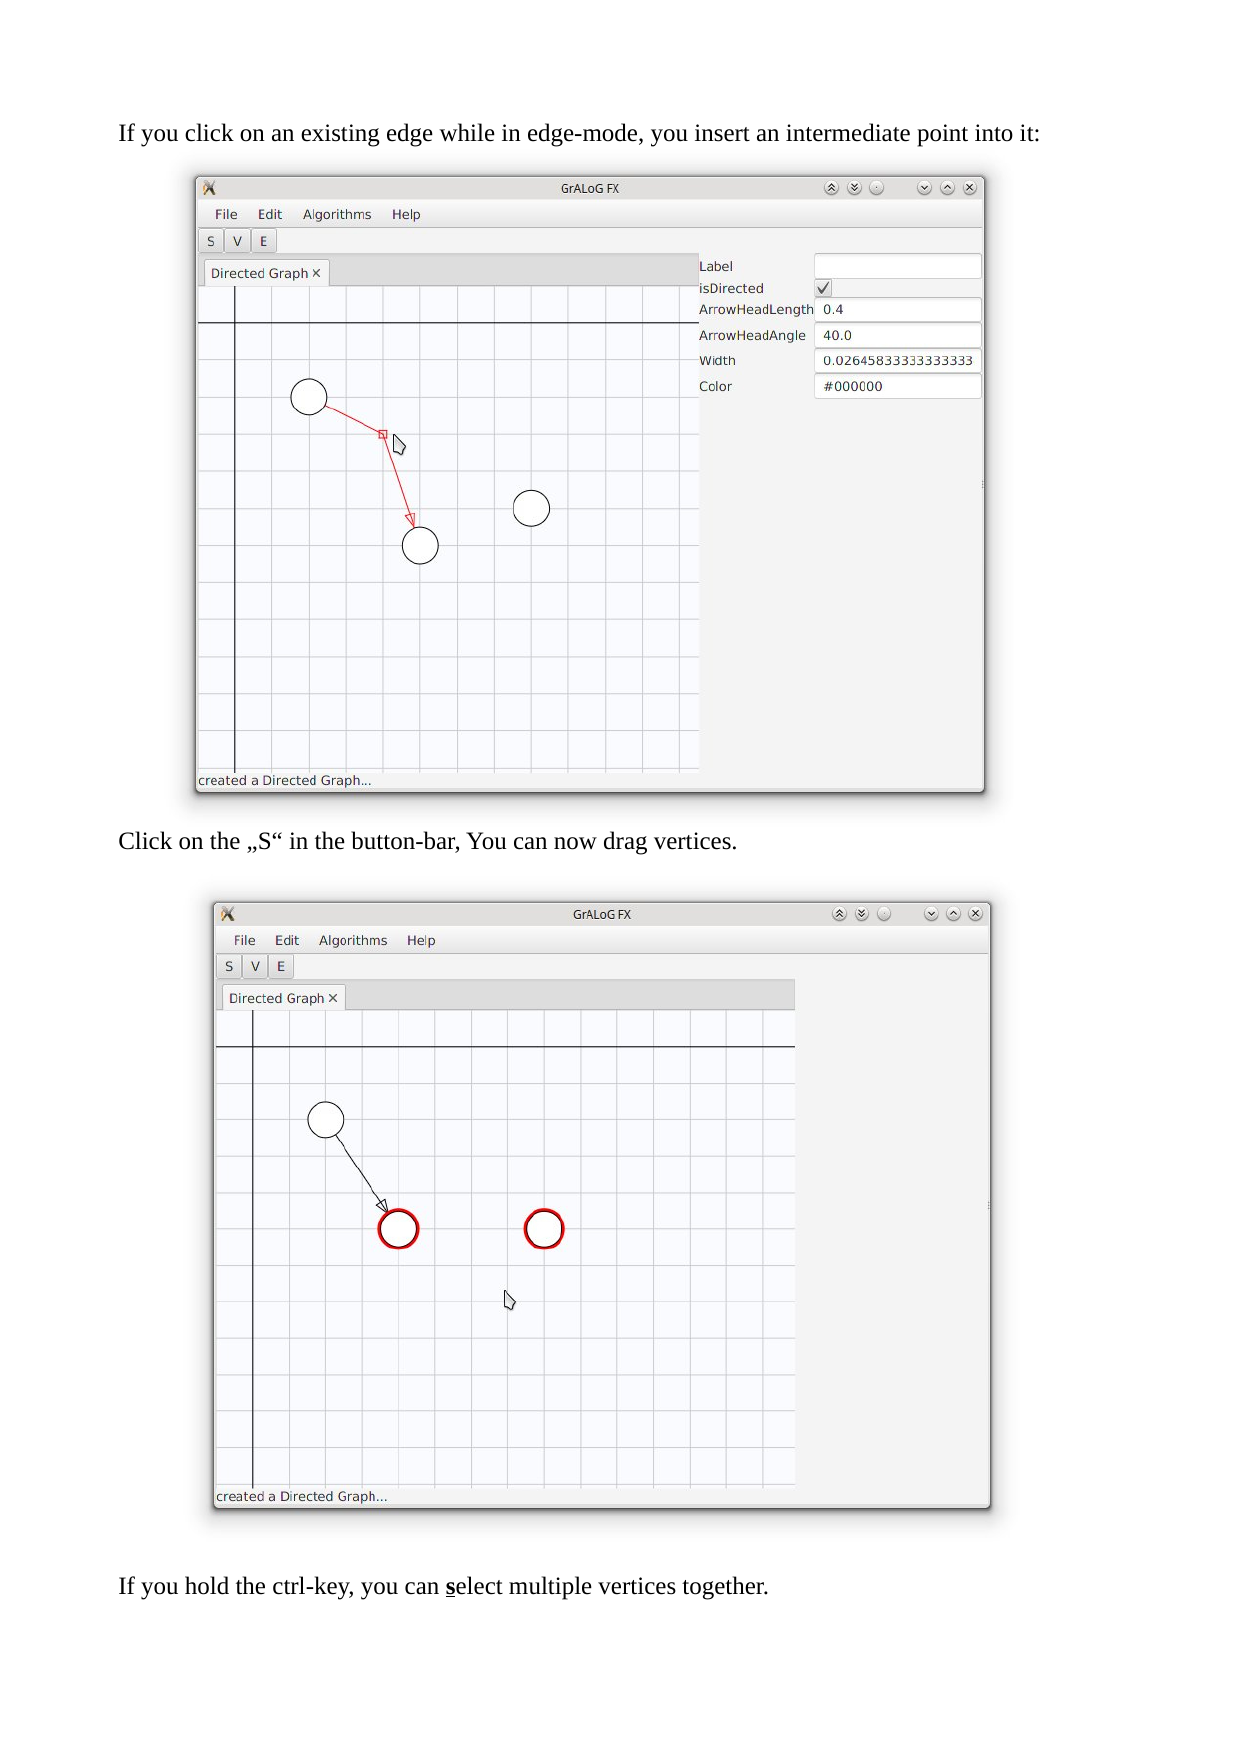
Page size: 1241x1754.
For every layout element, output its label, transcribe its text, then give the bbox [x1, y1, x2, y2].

subtitle Click on the „S“ in the button-bar, You can now drag vertices. [118, 147, 1122, 855]
subtitle If you hold the ctrl-key, you can select multiple vertices together. [118, 1571, 1122, 1599]
picture [163, 147, 1015, 827]
subtitle If you click on an existing edge while in edge-mode, you insert an intermediate point into it: [118, 118, 1122, 147]
picture [182, 874, 1020, 1542]
